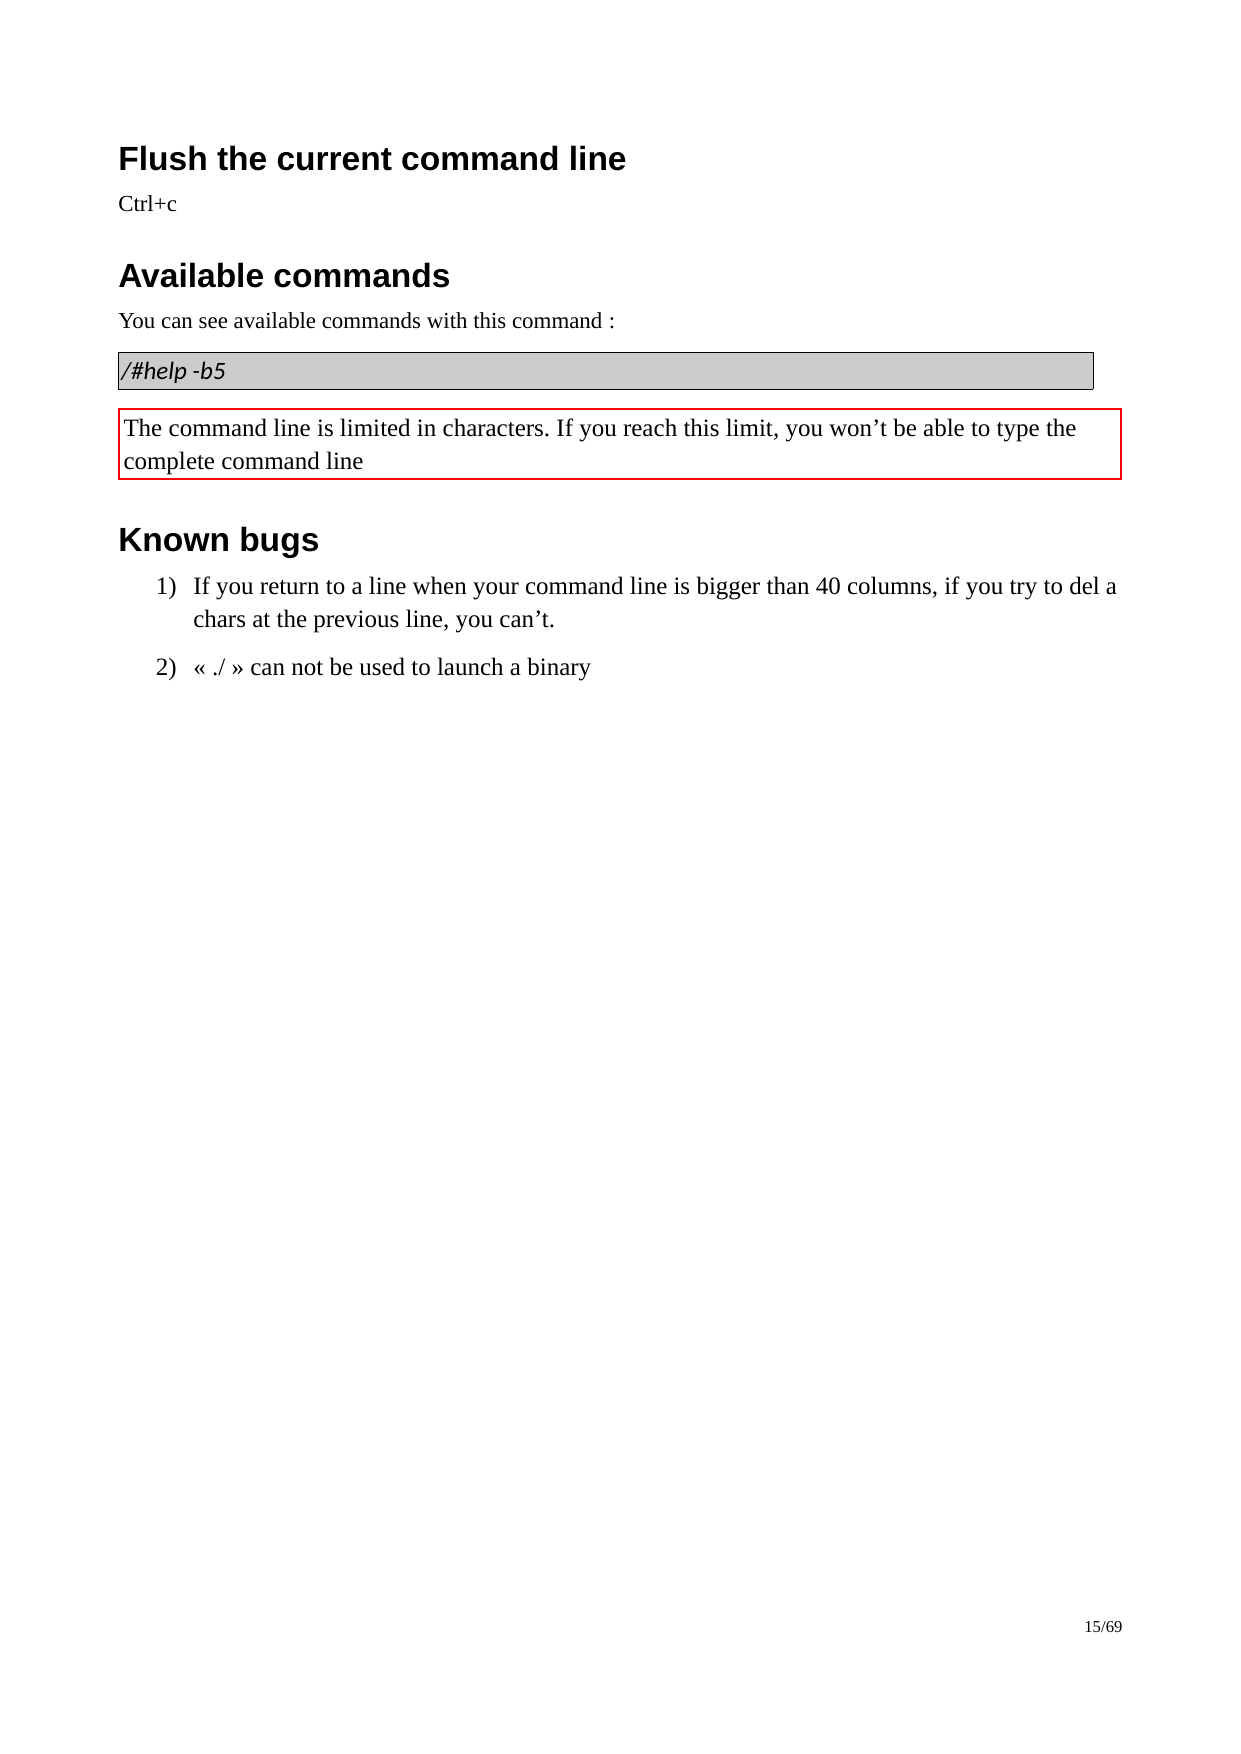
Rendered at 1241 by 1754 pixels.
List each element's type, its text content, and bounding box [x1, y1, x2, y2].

subtitle Available commands [118, 256, 1122, 294]
list « ./ » can not be used to launch a binary [156, 652, 1122, 681]
text Ctrl+c [118, 190, 1122, 216]
list If you return to a line when your command line is bigger than 40 columns, if you try to del a chars at the previous line, you can’t. [156, 571, 1122, 633]
text You can see available commands with this command : [118, 307, 1122, 333]
text The command line is limited in characters. If you reach this limit, you won’t be able to type the complete command line [120, 410, 1120, 478]
subtitle Flush the current command line [118, 139, 1122, 178]
text /#help -b5 [119, 353, 1093, 389]
subtitle Known bugs [118, 520, 1122, 559]
